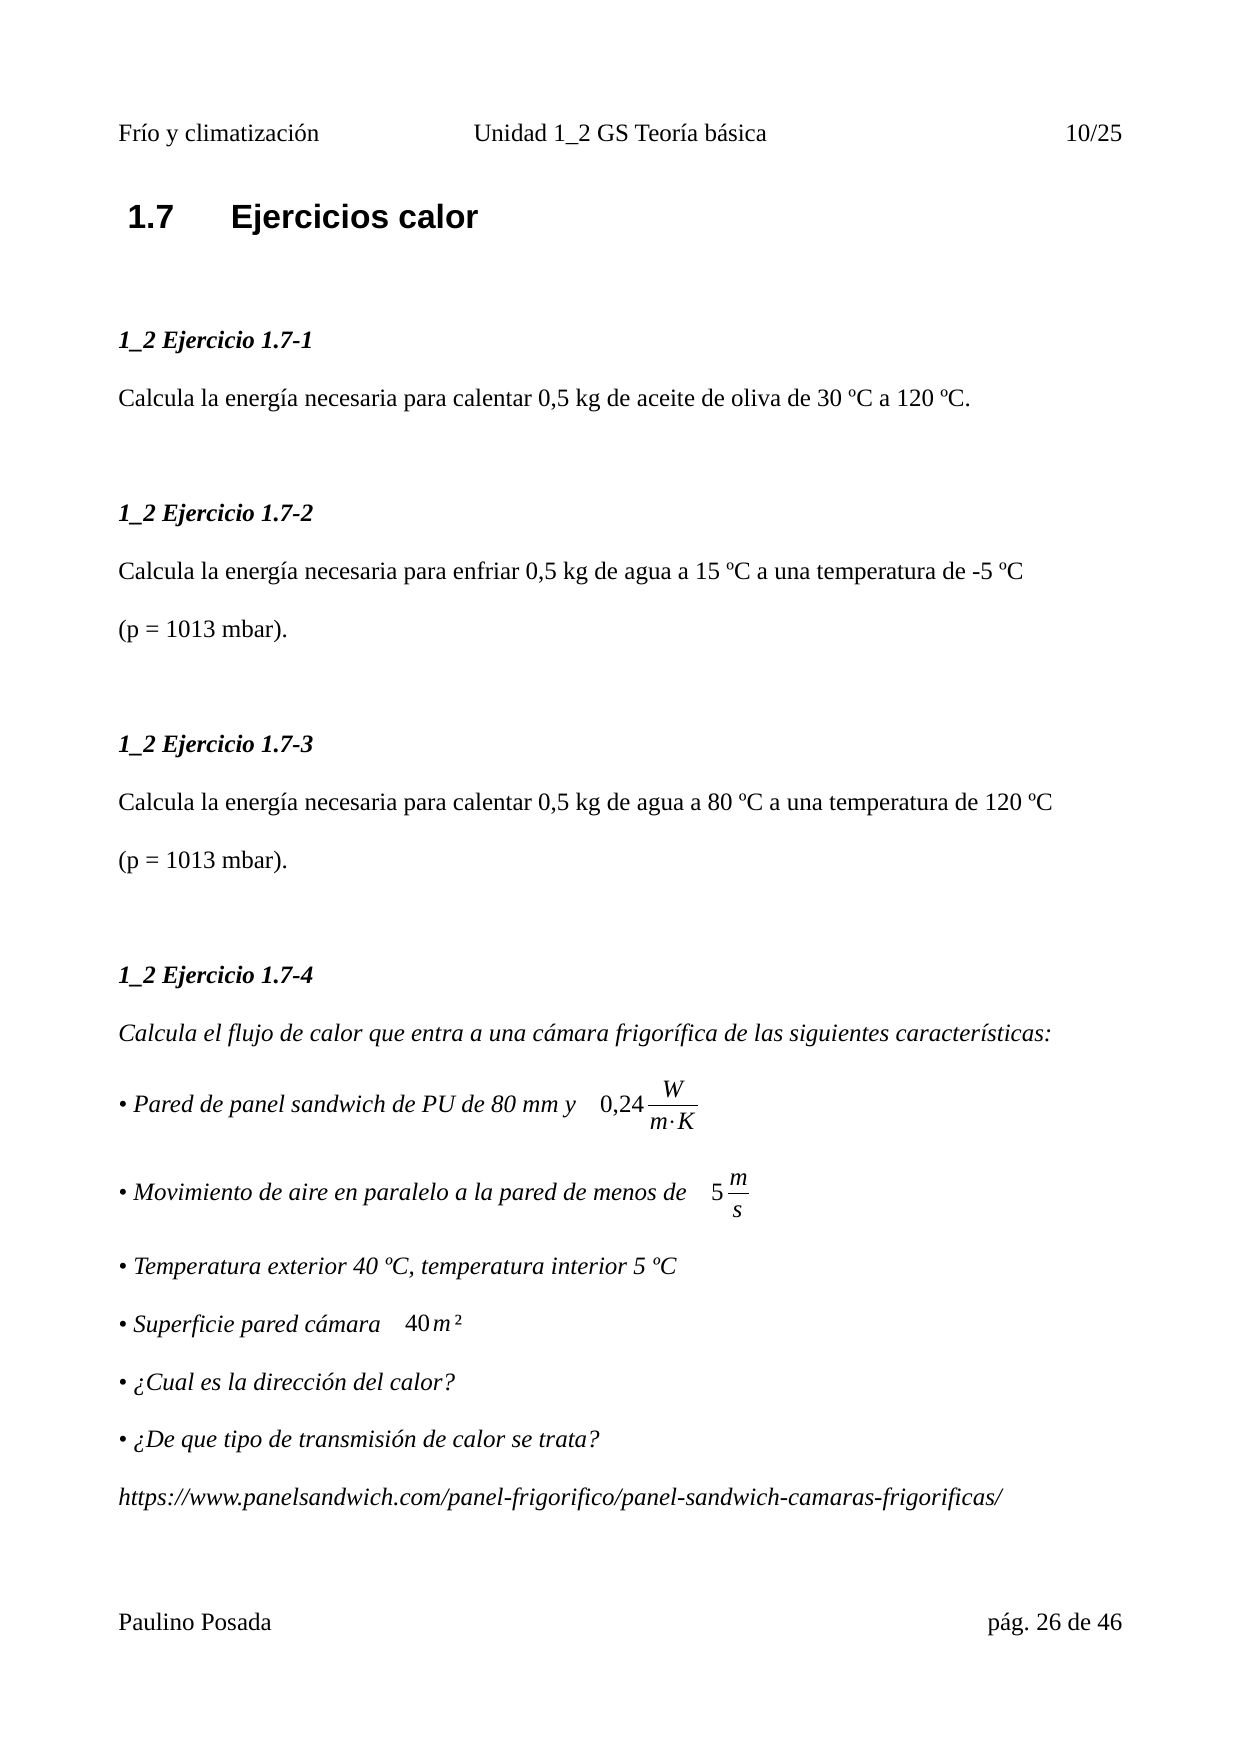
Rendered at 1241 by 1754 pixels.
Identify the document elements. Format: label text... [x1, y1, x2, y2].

text 1_2 Ejercicio 1.7-1 [118, 325, 1122, 354]
text • Temperatura exterior 40 ºC, temperatura interior 5 ºC [118, 1251, 1122, 1280]
text Calcula la energía necesaria para calentar 0,5 kg de agua a 80 ºC a una temperatura de 120 ºC [118, 787, 1122, 816]
text • ¿Cual es la dirección del calor? [118, 1367, 1122, 1396]
subtitle Ejercicios calor [118, 197, 1122, 236]
text 1_2 Ejercicio 1.7-4 [118, 960, 1122, 989]
text Calcula el flujo de calor que entra a una cámara frigorífica de las siguientes características: [118, 1018, 1122, 1047]
text (p = 1013 mbar). [118, 845, 1122, 873]
text https://www.panelsandwich.com/panel-frigorifico/panel-sandwich-camaras-frigorificas/ [118, 1482, 1122, 1511]
text • Superficie pared cámara [118, 1309, 1122, 1338]
text 1_2 Ejercicio 1.7-3 [118, 729, 1122, 758]
text • Movimiento de aire en paralelo a la pared de menos de [118, 1163, 1122, 1222]
text Calcula la energía necesaria para calentar 0,5 kg de aceite de oliva de 30 ºC a 120 ºC. [118, 383, 1122, 412]
text • ¿De que tipo de transmisión de calor se trata? [118, 1424, 1122, 1453]
text • Pared de panel sandwich de PU de 80 mm y [118, 1076, 1122, 1134]
text Calcula la energía necesaria para enfriar 0,5 kg de agua a 15 ºC a una temperatura de -5 ºC [118, 556, 1122, 585]
text (p = 1013 mbar). [118, 614, 1122, 643]
text 1_2 Ejercicio 1.7-2 [118, 498, 1122, 527]
